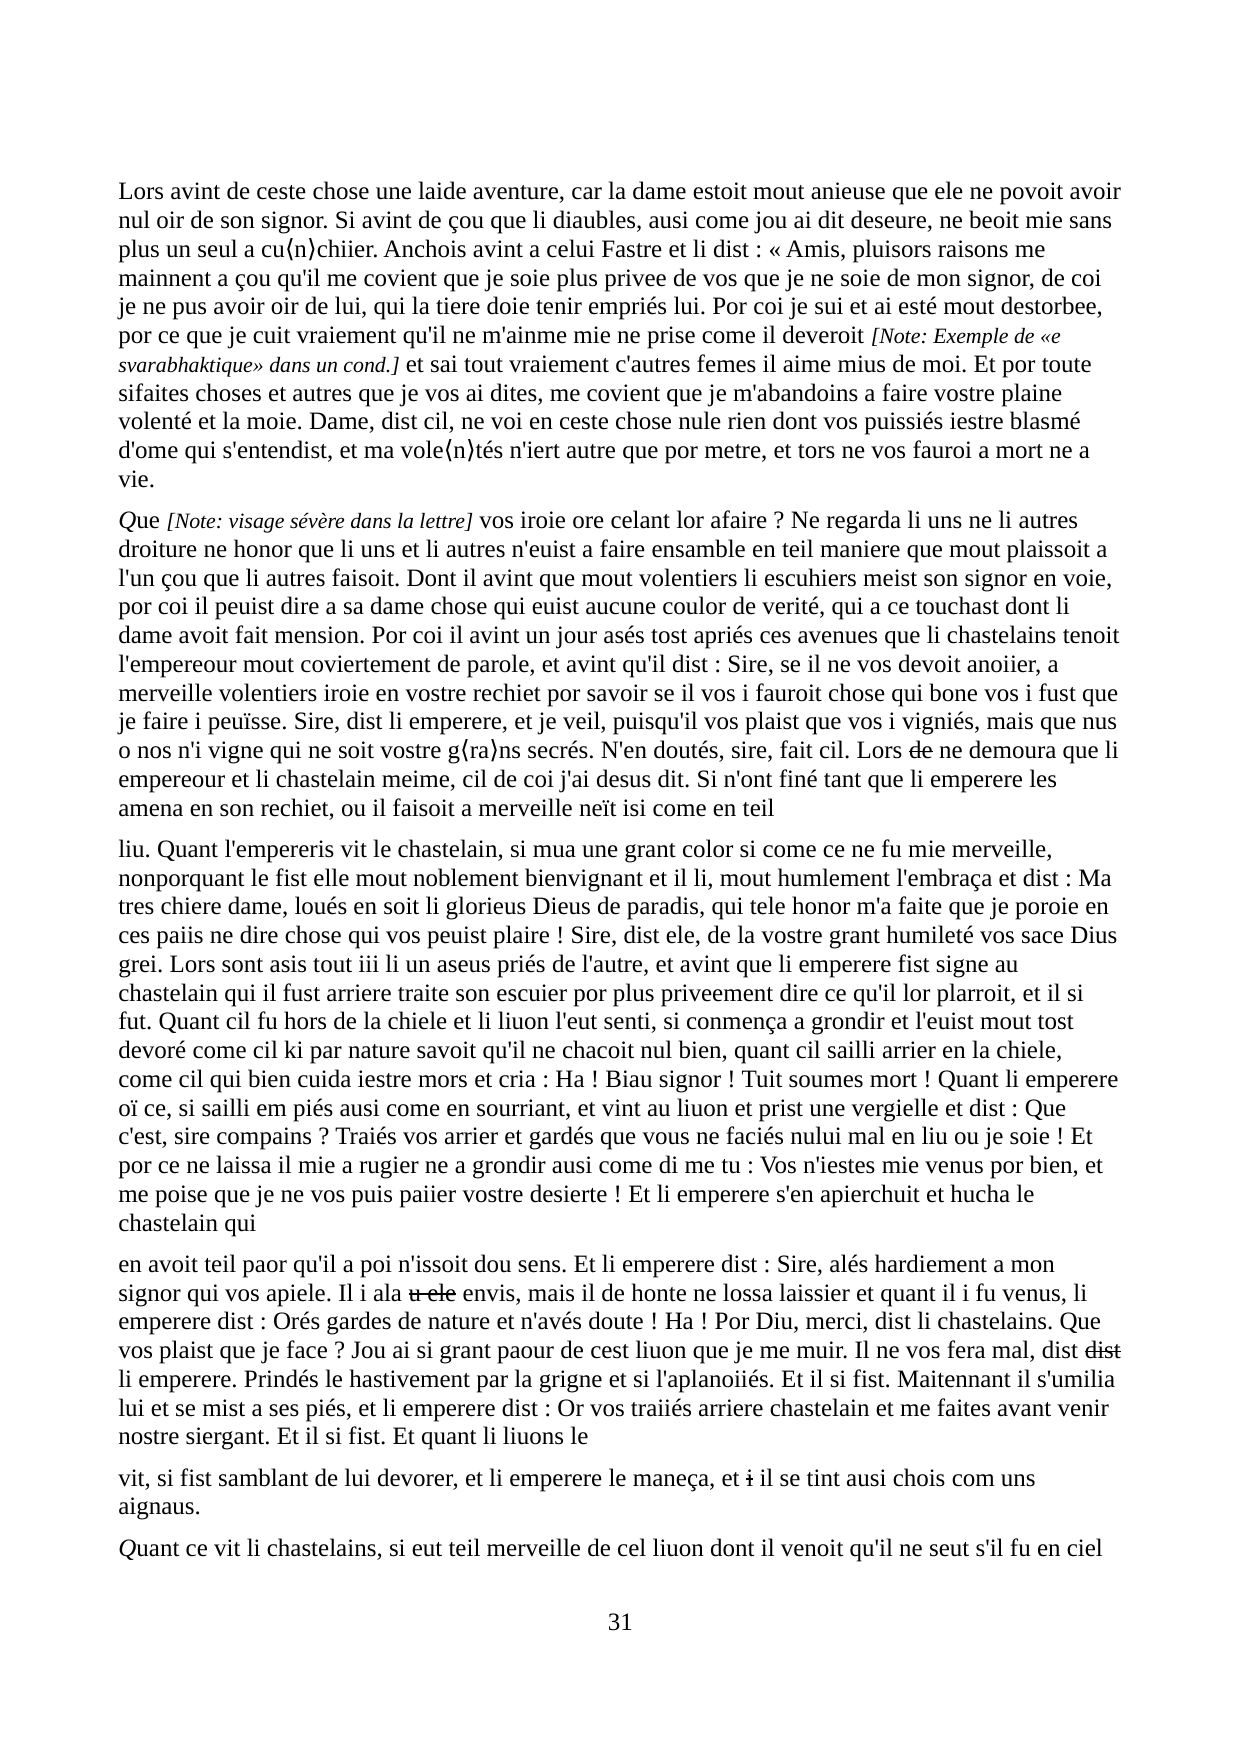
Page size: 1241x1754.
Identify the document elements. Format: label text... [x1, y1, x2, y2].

text Lors avint de ceste chose une laide aventure, car la dame estoit mout anieuse que ele ne povoit avoir nul oir de son signor. Si avint de çou que li diaubles, ausi come jou ai dit deseure, ne beoit mie sans plus un seul a cu⟨n⟩chiier. Anchois avint a celui Fastre et li dist : « Amis, pluisors raisons me mainnent a çou qu'il me covient que je soie plus privee de vos que je ne soie de mon signor, de coi je ne pus avoir oir de lui, qui la tiere doie tenir empriés lui. Por coi je sui et ai esté mout destorbee, por ce que je cuit vraiement qu'il ne m'ainme mie ne prise come il deveroit [Note: Exemple de «e svarabhaktique» dans un cond.] et sai tout vraiement c'autres femes il aime mius de moi. Et por toute sifaites choses et autres que je vos ai dites, me covient que je m'abandoins a faire vostre plaine volenté et la moie. Dame, dist cil, ne voi en ceste chose nule rien dont vos puissiés iestre blasmé d'ome qui s'entendist, et ma vole⟨n⟩tés n'iert autre que por metre, et tors ne vos fauroi a mort ne a vie. [118, 176, 1122, 349]
text liu. Quant l'empereris vit le chastelain, si mua une grant color si come ce ne fu mie merveille, nonporquant le fist elle mout noblement bienvignant et il li, mout humlement l'embraça et dist : Ma tres chiere dame, loués en soit li glorieus Dieus de paradis, qui tele honor m'a faite que je poroie en ces paiis ne dire chose qui vos peuist plaire ! Sire, dist ele, de la vostre grant humileté vos sace Dius grei. Lors sont asis tout iii li un aseus priés de l'autre, et avint que li emperere fist signe au chastelain qui il fust arriere traite son escuier por plus priveement dire ce qu'il lor plarroit, et il si fut. Quant cil fu hors de la chiele et li liuon l'eut senti, si conmença a grondir et l'euist mout tost devoré come cil ki par nature savoit qu'il ne chacoit nul bien, quant cil sailli arrier en la chiele, come cil qui bien cuida iestre mors et cria : Ha ! Biau signor ! Tuit soumes mort ! Quant li emperere oï ce, si sailli em piés ausi come en sourriant, et vint au liuon et prist une vergielle et dist : Que c'est, sire compains ? Traiés vos arrier et gardés que vous ne faciés nului mal en liu ou je soie ! Et por ce ne laissa il mie a rugier ne a grondir ausi come di me tu : Vos n'iestes mie venus por bien, et me poise que je ne vos puis paiier vostre desierte ! Et li emperere s'en apierchuit et hucha le chastelain qui [118, 690, 1122, 1093]
text Quant ce vit li chastelains, si eut teil merveille de cel liuon dont il venoit qu'il ne seut s'il fu en ciel ou en tiere, et dist : Ha ! Getius sire, merci ! Dites moi dont cil liuons vient, et s'il est vostre. Par mon chief, sire chastelain, vos m'avés fait une mout corte demande, mais a merveille i aroit a dire avant que vos en seuïssiés la verité dont il vient ne cui il est. Mais avant deuïssiés demandé çou qui greignor mestier vos puet avoir. En non Diu, sire, si esbahis sui que jou auqueil ne sai entendre. Lors prist l'emperere le chastelain par la main et l'emmena arriere en sa chiele, et sont derechief assis li uns jouste l'autre. Et dont apiela li emperere l'escuhier et li dist : Mon ami, n'euïstes vous ore mie mout grant paour ? Cil respondi que ce n'avoit mie esté mout grans mierueille.Verité dites, dist l'emperere. Je vos lo bien que vous ne autre qui n'ainme l'ounour et le preu de chiaus de chaiens, qu'il ne si enbatent mie, car il porroeent asés tost pierdre. Quant li eschuhiers oï çou, si en fu mout abaubis et dist : Sire, se Diu plaist, je ne sai home çaiens qui vos veille se bien non, ce m'est avis. Amis, dist li emperere, ce gardés vos, car se vos ne le savés ausi ne fai jou. Ha ! Sire, dist li chastelains, ne cuidiés mie, ne je ne le vauroie por rien que je vos amenasce arme chaiens, que je vausisse que piis nos avenist que a mon cors meime. Or le laissomes atant, dist l'emperere. Dame, dist il a l'empereris, je vos pri que se vos avés aucun jueleit, que vos en dounés aucun mon signor le chastelain. En non Diu, sire, je n'en sui mie senuech [Note: G. Roques, R. Ling. rom. 60, 1996, 611, pour l'aspect régional.] que je n'en aie aucuns. Mais il est aucune fois avenut que j'en avoie plus et de plus biaus. Dame, dist l'emperere, or ne vos roue je mie de dire. Ha ! Sire, ce dist li chastelains, ma dame se puet bien voir dire. Atant aporta l'empereris ii ausmosnieres mout riches qui bielles fussent aveuch son signor, quant il onques avoit esté en la roue plus grant de properité, et dist : Sire, vees ici de mon ouvrage dou queil ma dame la chastelaine fu si engrant dou savoir qui jou estoie. Si le me salués atoutes ces enseignes que je li envoie ceste aumosniere, et mesire qui ci est vos doune ceste autre, et cil autres damoisiaus si aura cest aguillier en amende de çou que li liuons mon signour li a faite si povre chiere. [118, 1389, 1122, 1561]
text vit, si fist samblant de lui devorer, et li emperere le maneça, et i il se tint ausi chois com uns aignaus. [118, 1319, 1122, 1376]
text Que [Note: visage sévère dans la lettre] vos iroie ore celant lor afaire ? Ne regarda li uns ne li autres droiture ne honor que li uns et li autres n'euist a faire ensamble en teil maniere que mout plaissoit a l'un çou que li autres faisoit. Dont il avint que mout volentiers li escuhiers meist son signor en voie, por coi il peuist dire a sa dame chose qui euist aucune coulor de verité, qui a ce touchast dont li dame avoit fait mension. Por coi il avint un jour asés tost apriés ces avenues que li chastelains tenoit l'empereour mout coviertement de parole, et avint qu'il dist : Sire, se il ne vos devoit anoiier, a merveille volentiers iroie en vostre rechiet por savoir se il vos i fauroit chose qui bone vos i fust que je faire i peuïsse. Sire, dist li emperere, et je veil, puisqu'il vos plaist que vos i vigniés, mais que nus o nos n'i vigne qui ne soit vostre g⟨ra⟩ns secrés. N'en doutés, sire, fait cil. Lors de ne demoura que li empereour et li chastelain meime, cil de coi j'ai desus dit. Si n'ont finé tant que li emperere les amena en son rechiet, ou il faisoit a merveille neït isi come en teil [118, 361, 1122, 678]
text en avoit teil paor qu'il a poi n'issoit dou sens. Et li emperere dist : Sire, alés hardiement a mon signor qui vos apiele. Il i ala u ele envis, mais il de honte ne lossa laissier et quant il i fu venus, li emperere dist : Orés gardes de nature et n'avés doute ! Ha ! Por Diu, merci, dist li chastelains. Que vos plaist que je face ? Jou ai si grant paour de cest liuon que je me muir. Il ne vos fera mal, dist dist li emperere. Prindés le hastivement par la grigne et si l'aplanoiiés. Et il si fist. Maitennant il s'umilia lui et se mist a ses piés, et li emperere dist : Or vos traiiés arriere chastelain et me faites avant venir nostre siergant. Et il si fist. Et quant li liuons le [118, 1105, 1122, 1306]
